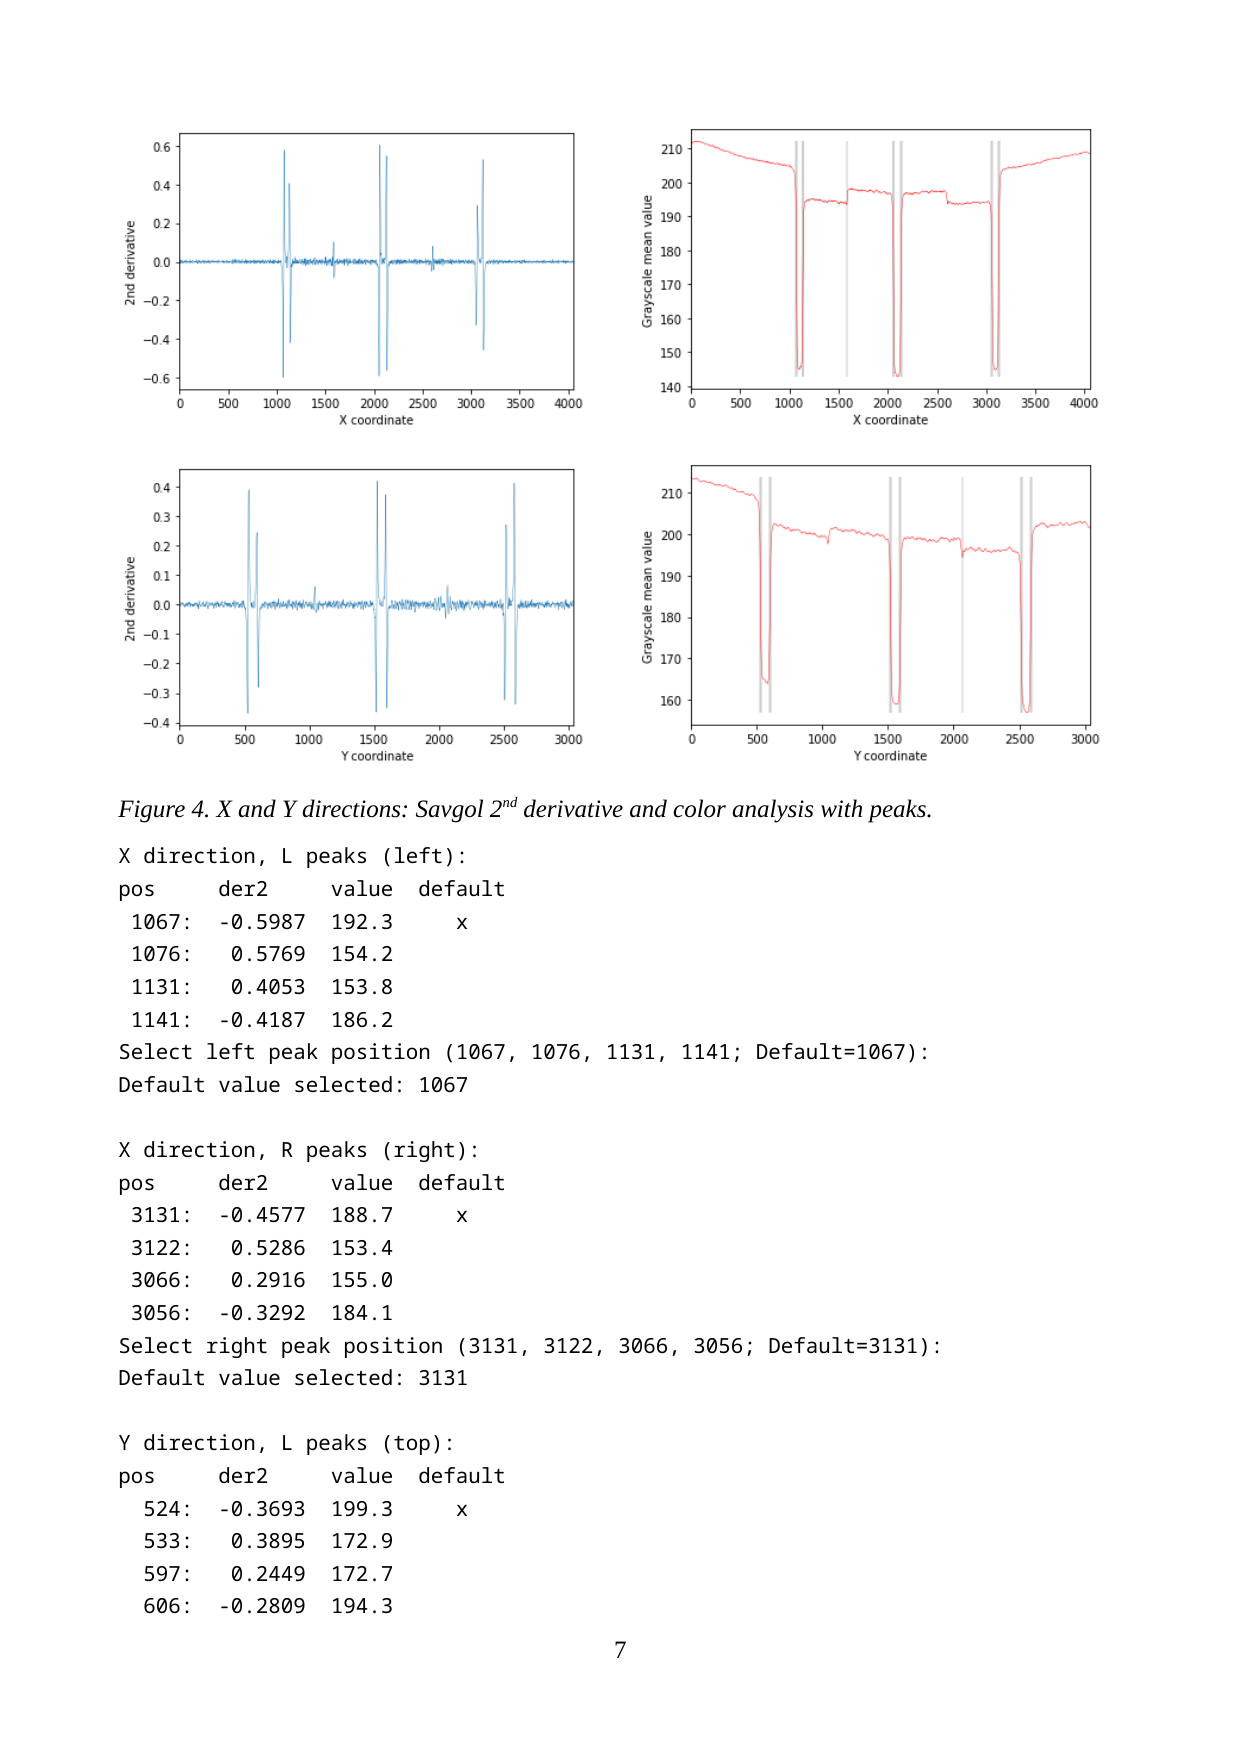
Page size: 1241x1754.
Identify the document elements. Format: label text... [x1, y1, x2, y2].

picture [118, 462, 591, 770]
text X direction, L peaks (left): pos der2 value default 1067: -0.5987 192.3 x 1076: 0.5769 154.2 1131: 0.4053 153.8 1141: -0.4187 186.2 Select left peak position (1067, 1076, 1131, 1141; Default=1067): Default value selected: 1067 X direction, R peaks (right): pos der2 value default 3131: -0.4577 188.7 x 3122: 0.5286 153.4 3066: 0.2916 155.0 3056: -0.3292 184.1 Select right peak position (3131, 3122, 3066, 3056; Default=3131): Default value selected: 3131 Y direction, L peaks (top): pos der2 value default 524: -0.3693 199.3 x 533: 0.3895 172.9 597: 0.2449 172.7 606: -0.2809 194.3 [118, 842, 1122, 1620]
picture [118, 126, 591, 434]
picture [635, 122, 1108, 434]
picture [635, 458, 1108, 770]
text Figure 4. X and Y directions: Savgol 2nd derivative and color analysis with peaks. [118, 794, 1122, 823]
